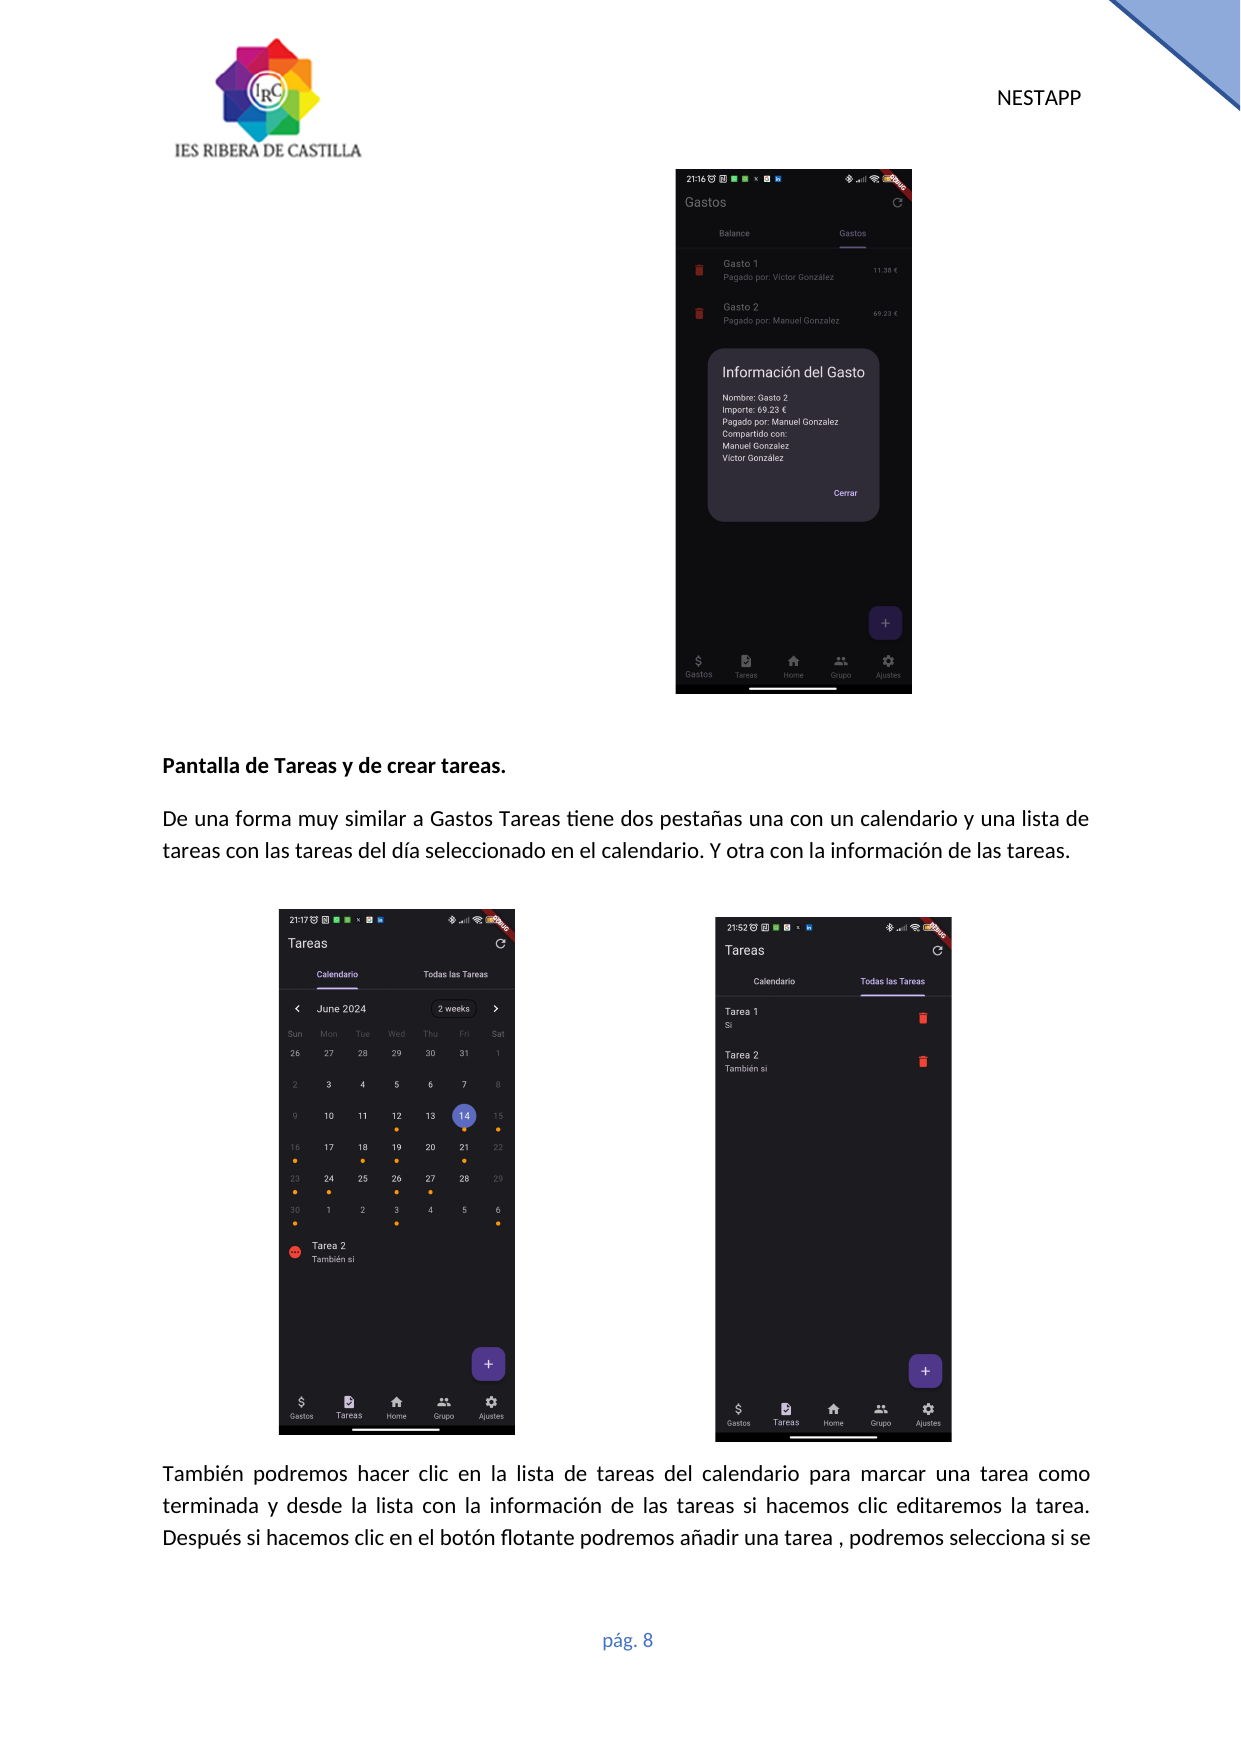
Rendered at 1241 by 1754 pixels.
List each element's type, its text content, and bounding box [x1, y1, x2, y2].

text De una forma muy similar a Gastos Tareas tiene dos pestañas una con un calendario y una lista de tareas con las tareas del día seleccionado en el calendario. Y otra con la información de las tareas. [162, 804, 1093, 864]
picture [173, 29, 366, 164]
text También podremos hacer clic en la lista de tareas del calendario para marcar una tarea como terminada y desde la lista con la información de las tareas si hacemos clic editaremos la tarea. Después si hacemos clic en el botón flotante podremos añadir una tarea , podremos selecciona si se [162, 889, 1093, 1552]
picture [715, 917, 952, 1442]
text Pantalla de Tareas y de crear tareas. [162, 751, 1093, 779]
picture [675, 169, 912, 694]
picture [278, 909, 515, 1435]
